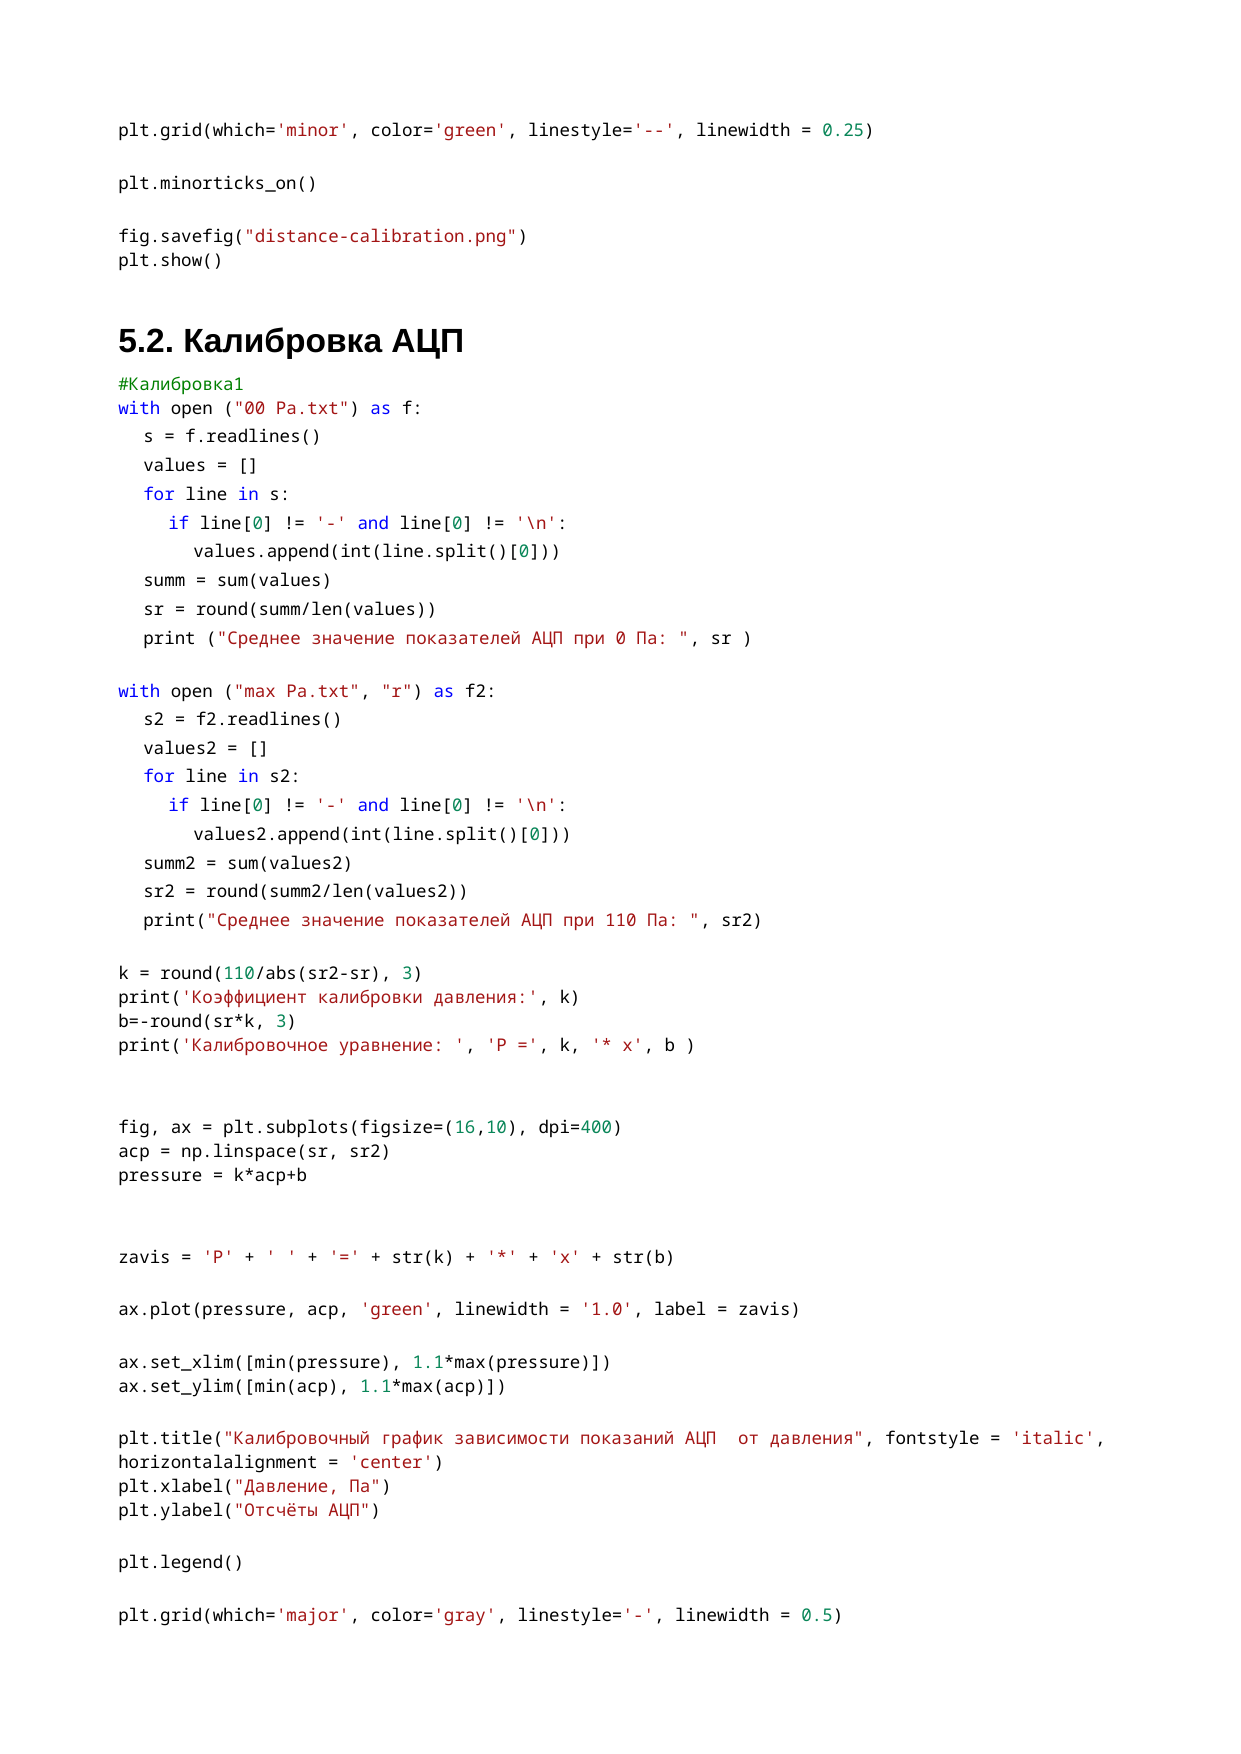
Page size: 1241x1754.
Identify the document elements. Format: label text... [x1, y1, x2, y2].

text acp = np.linspace(sr, sr2) [118, 1138, 1122, 1162]
text sr = round(summ/len(values)) [118, 592, 1122, 621]
subtitle 5.2. Калибровка АЦП [118, 321, 1122, 359]
text for line in s2: [118, 759, 1122, 788]
text ax.set_ylim([min(acp), 1.1*max(acp)]) [118, 1373, 1122, 1397]
text plt.ylabel("Отсчёты АЦП") [118, 1497, 1122, 1521]
text summ = sum(values) [118, 563, 1122, 592]
text #Калибровка1 [118, 372, 1122, 396]
text plt.grid(which='minor', color='green', linestyle='--', linewidth = 0.25) [118, 118, 1122, 142]
text plt.title("Калибровочный график зависимости показаний АЦП от давления", fontstyle = 'italic', horizontalalignment = 'center') [118, 1426, 1122, 1474]
text values.append(int(line.split()[0])) [118, 534, 1122, 563]
text if line[0] != '-' and line[0] != '\n': [118, 788, 1122, 817]
text with open ("00 Pa.txt") as f: [118, 396, 1122, 419]
text print('Калибровочное уравнение: ', 'P =', k, '* x', b ) [118, 1032, 1122, 1056]
text for line in s: [118, 477, 1122, 506]
text values2 = [] [118, 731, 1122, 759]
text with open ("max Pa.txt", "r") as f2: [118, 678, 1122, 702]
text plt.minorticks_on() [118, 171, 1122, 194]
text sr2 = round(summ2/len(values2)) [118, 874, 1122, 903]
text s2 = f2.readlines() [118, 702, 1122, 731]
text plt.xlabel("Давление, Па") [118, 1474, 1122, 1497]
text values2.append(int(line.split()[0])) [118, 817, 1122, 846]
text zavis = 'P' + ' ' + '=' + str(k) + '*' + 'x' + str(b) [118, 1244, 1122, 1268]
text values = [] [118, 448, 1122, 477]
text s = f.readlines() [118, 419, 1122, 448]
text plt.show() [118, 247, 1122, 271]
text fig.savefig("distance-calibration.png") [118, 223, 1122, 247]
text b=-round(sr*k, 3) [118, 1008, 1122, 1032]
text print ("Среднее значение показателей АЦП при 0 Па: ", sr ) [118, 621, 1122, 649]
text plt.grid(which='major', color='gray', linestyle='-', linewidth = 0.5) [118, 1603, 1122, 1627]
text ax.plot(pressure, acp, 'green', linewidth = '1.0', label = zavis) [118, 1297, 1122, 1321]
text plt.legend() [118, 1550, 1122, 1574]
text fig, ax = plt.subplots(figsize=(16,10), dpi=400) [118, 1114, 1122, 1138]
text ax.set_xlim([min(pressure), 1.1*max(pressure)]) [118, 1349, 1122, 1373]
text print("Среднее значение показателей АЦП при 110 Па: ", sr2) [118, 903, 1122, 932]
text k = round(110/abs(sr2-sr), 3) [118, 961, 1122, 985]
text pressure = k*acp+b [118, 1162, 1122, 1186]
text summ2 = sum(values2) [118, 846, 1122, 874]
text print('Коэффициент калибровки давления:', k) [118, 985, 1122, 1008]
text if line[0] != '-' and line[0] != '\n': [118, 506, 1122, 534]
